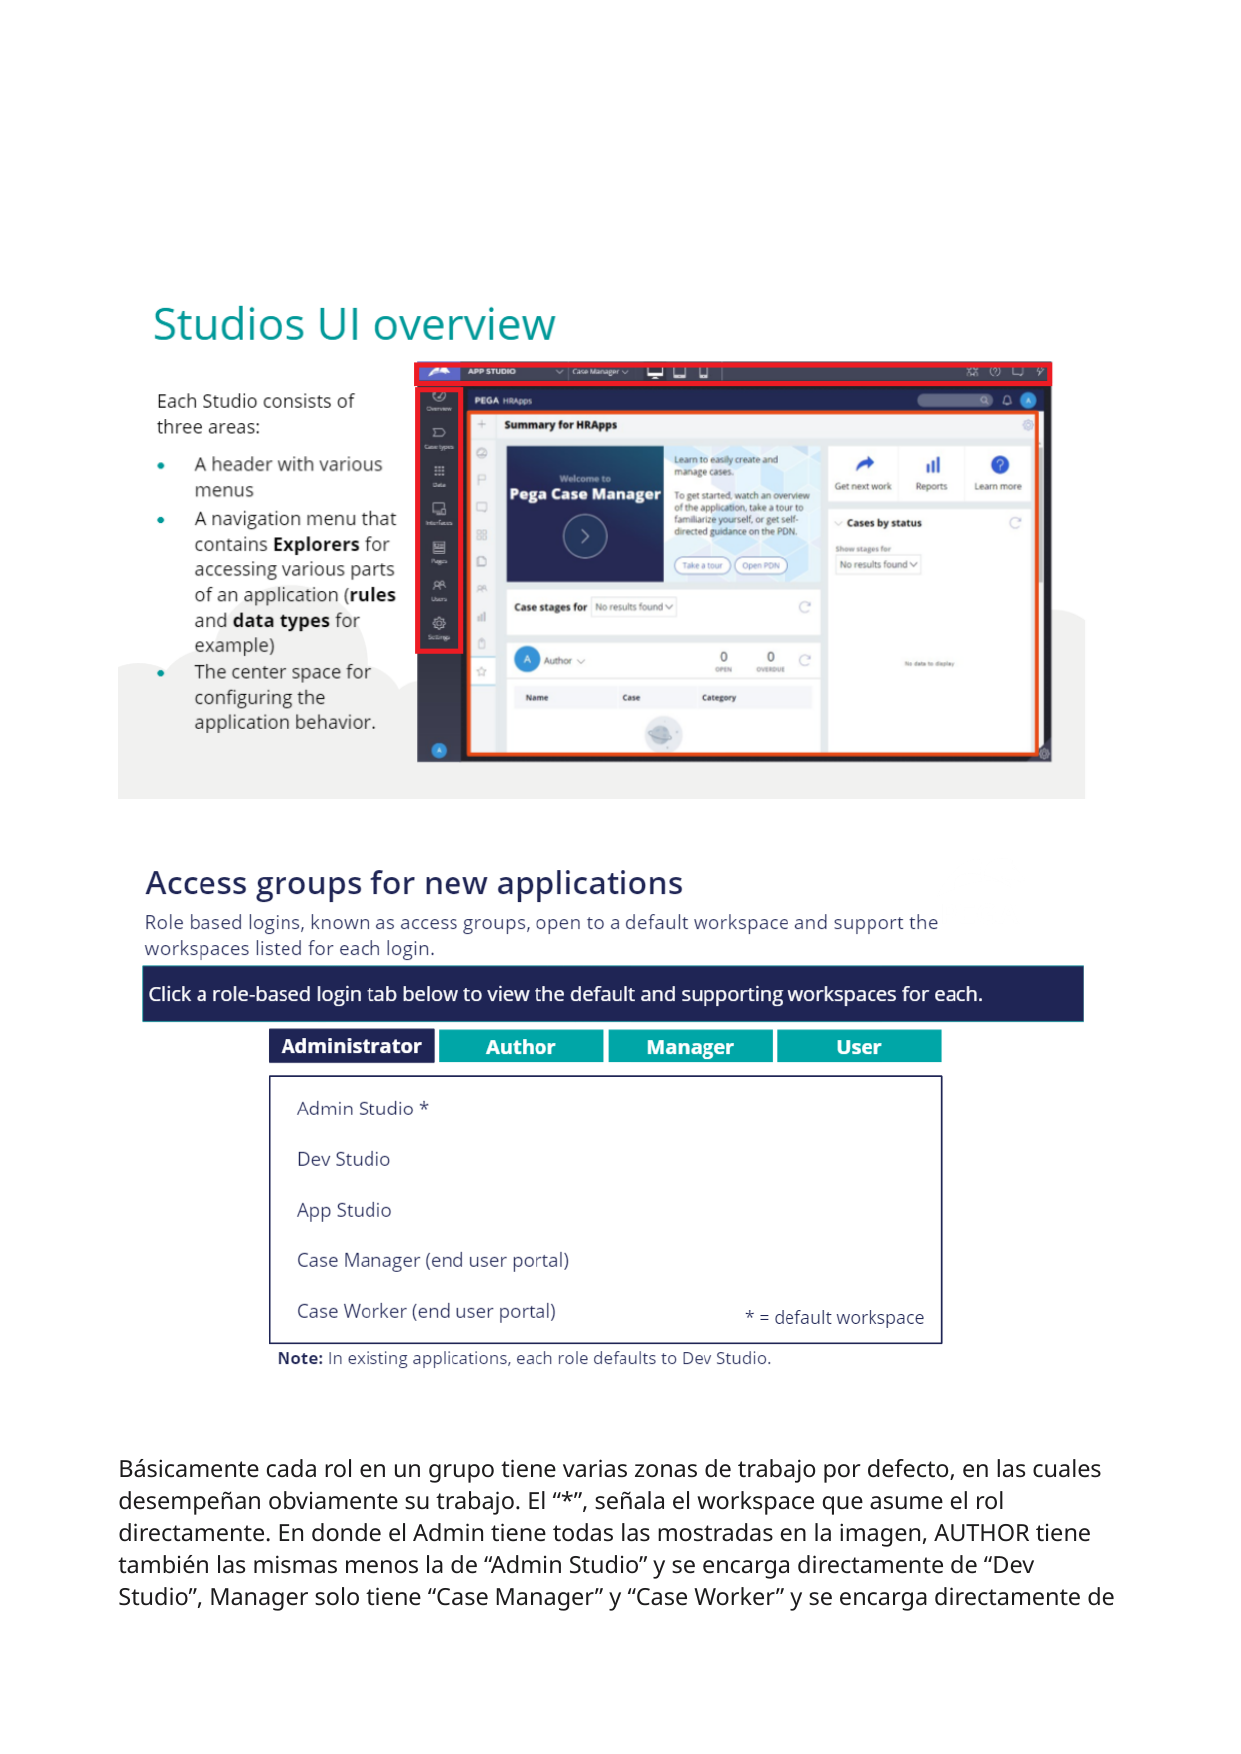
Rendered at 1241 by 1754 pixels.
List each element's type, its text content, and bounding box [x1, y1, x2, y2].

text Básicamente cada rol en un grupo tiene varias zonas de trabajo por defecto, en las cuales desempeñan obviamente su trabajo. El “*”, señala el workspace que asume el rol directamente. En donde el Admin tiene todas las mostradas en la imagen, AUTHOR tiene también las mismas menos la de “Admin Studio” y se encarga directamente de “Dev Studio”, Manager solo tiene “Case Manager” y “Case Worker” y se encarga directamente de [118, 1453, 1122, 1612]
